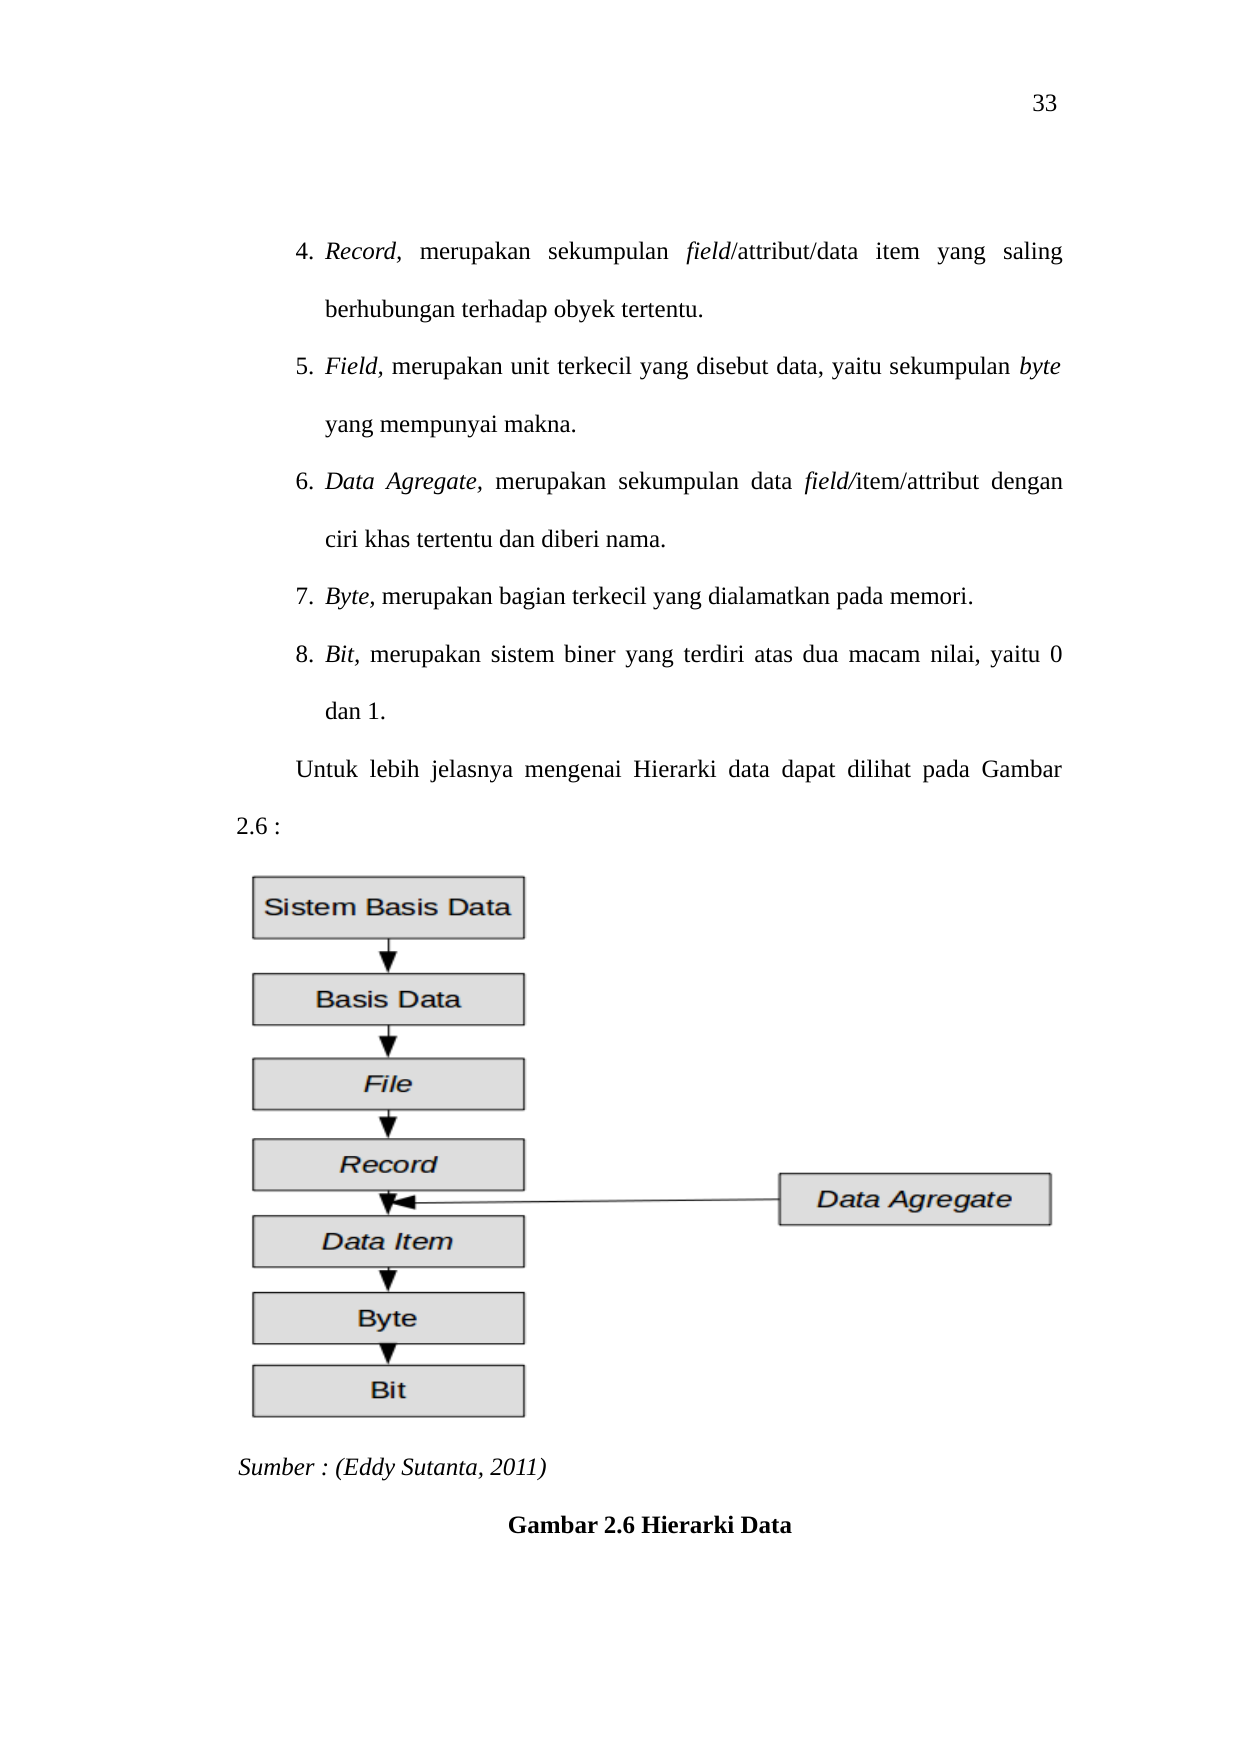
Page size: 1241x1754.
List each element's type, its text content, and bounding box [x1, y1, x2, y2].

list Byte, merupakan bagian terkecil yang dialamatkan pada memori. [295, 581, 1063, 610]
text Untuk lebih jelasnya mengenai Hierarki data dapat dilihat pada Gambar 2.6 : [236, 754, 1063, 840]
list Bit, merupakan sistem biner yang terdiri atas dua macam nilai, yaitu 0 dan 1. [295, 639, 1063, 725]
list Record, merupakan sekumpulan field/attribut/data item yang saling berhubungan terhadap obyek tertentu. [295, 236, 1063, 322]
picture [238, 868, 1062, 1424]
list Field, merupakan unit terkecil yang disebut data, yaitu sekumpulan byte yang mempunyai makna. [295, 351, 1063, 437]
text Gambar 2.6 Hierarki Data [238, 1510, 1061, 1539]
list Data Agregate, merupakan sekumpulan data field/item/attribut dengan ciri khas tertentu dan diberi nama. [295, 466, 1063, 552]
text Sumber : (Eddy Sutanta, 2011) [238, 1424, 1061, 1481]
